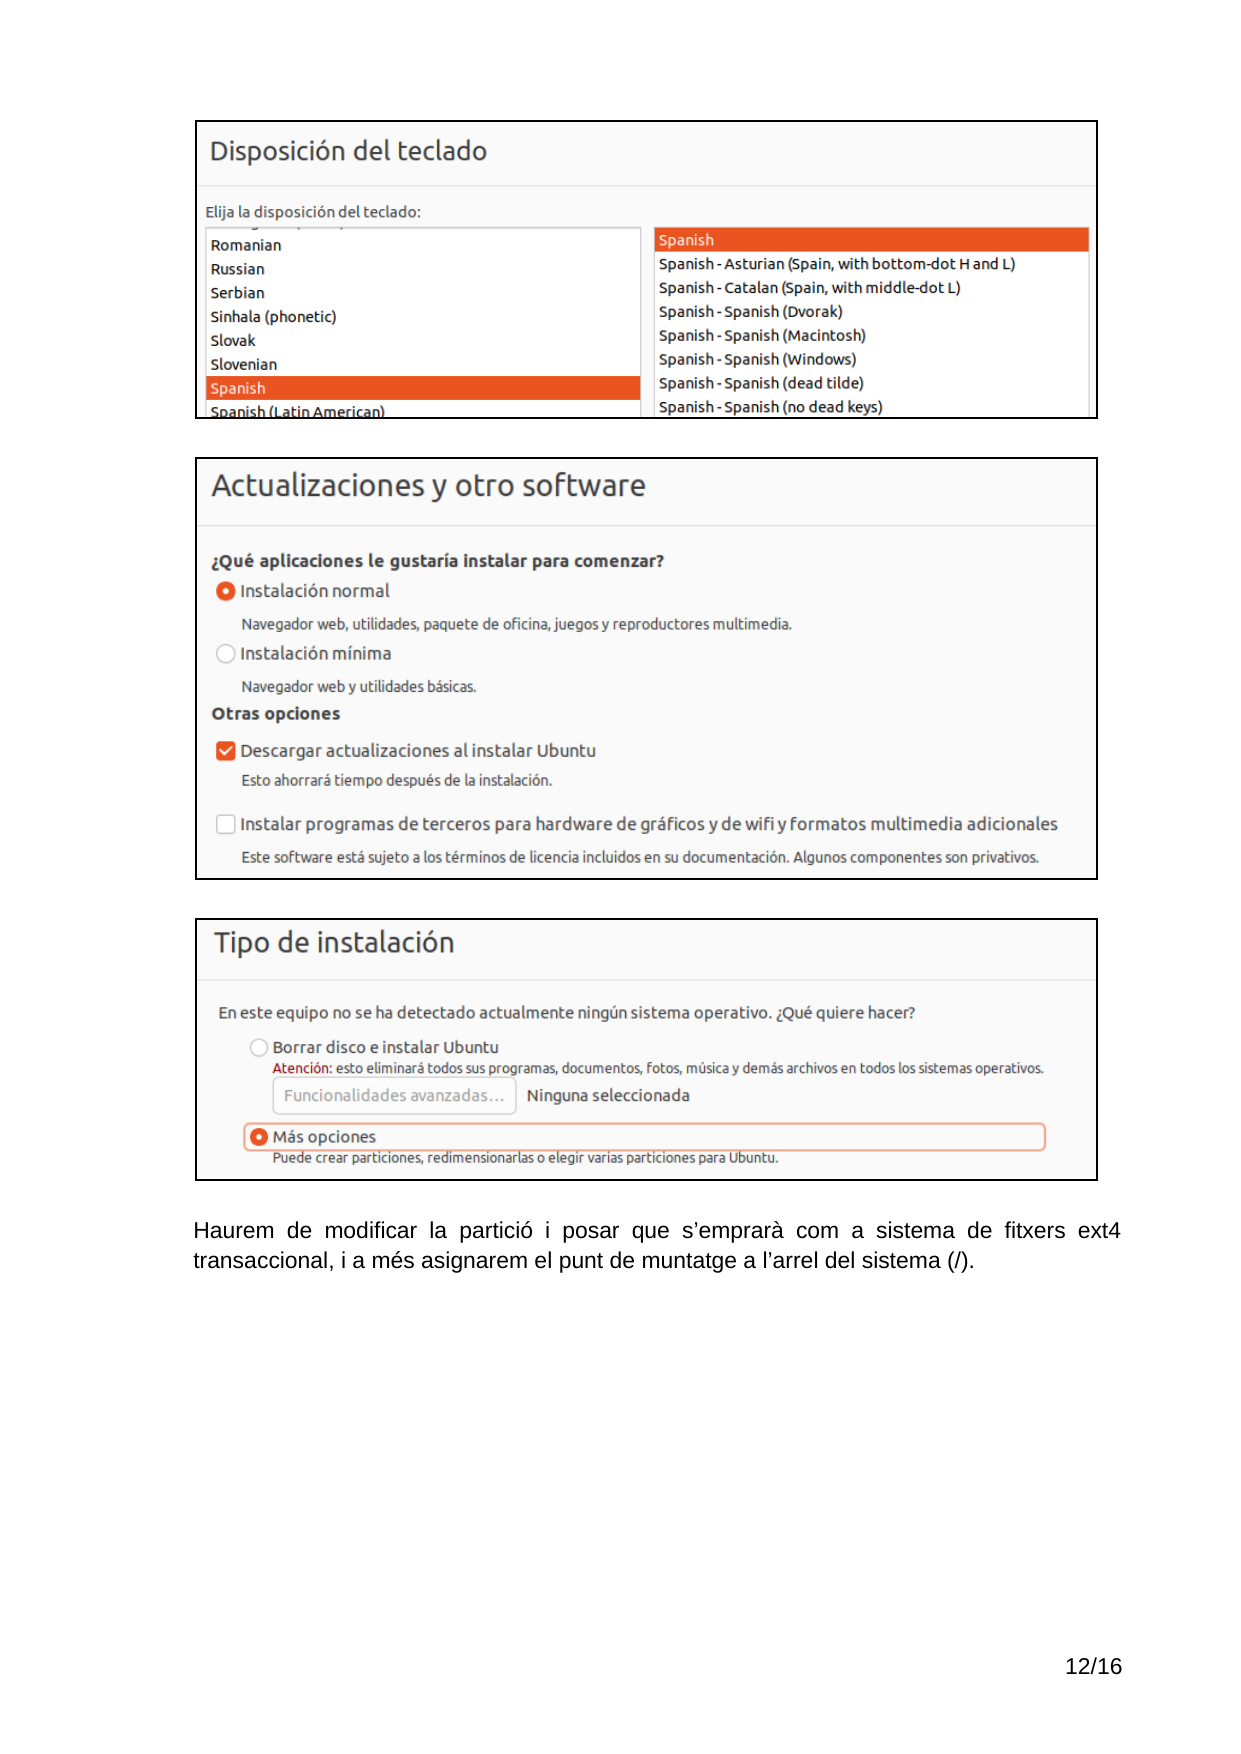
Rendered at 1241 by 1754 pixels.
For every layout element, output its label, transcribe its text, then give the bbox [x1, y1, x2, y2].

text Haurem de modificar la partició i posar que s’emprarà com a sistema de fitxers ext4 transaccional, i a més asignarem el punt de muntatge a l’arrel del sistema (/). [193, 1217, 1122, 1274]
picture [197, 920, 1096, 1179]
picture [197, 459, 1096, 878]
picture [197, 122, 1096, 417]
